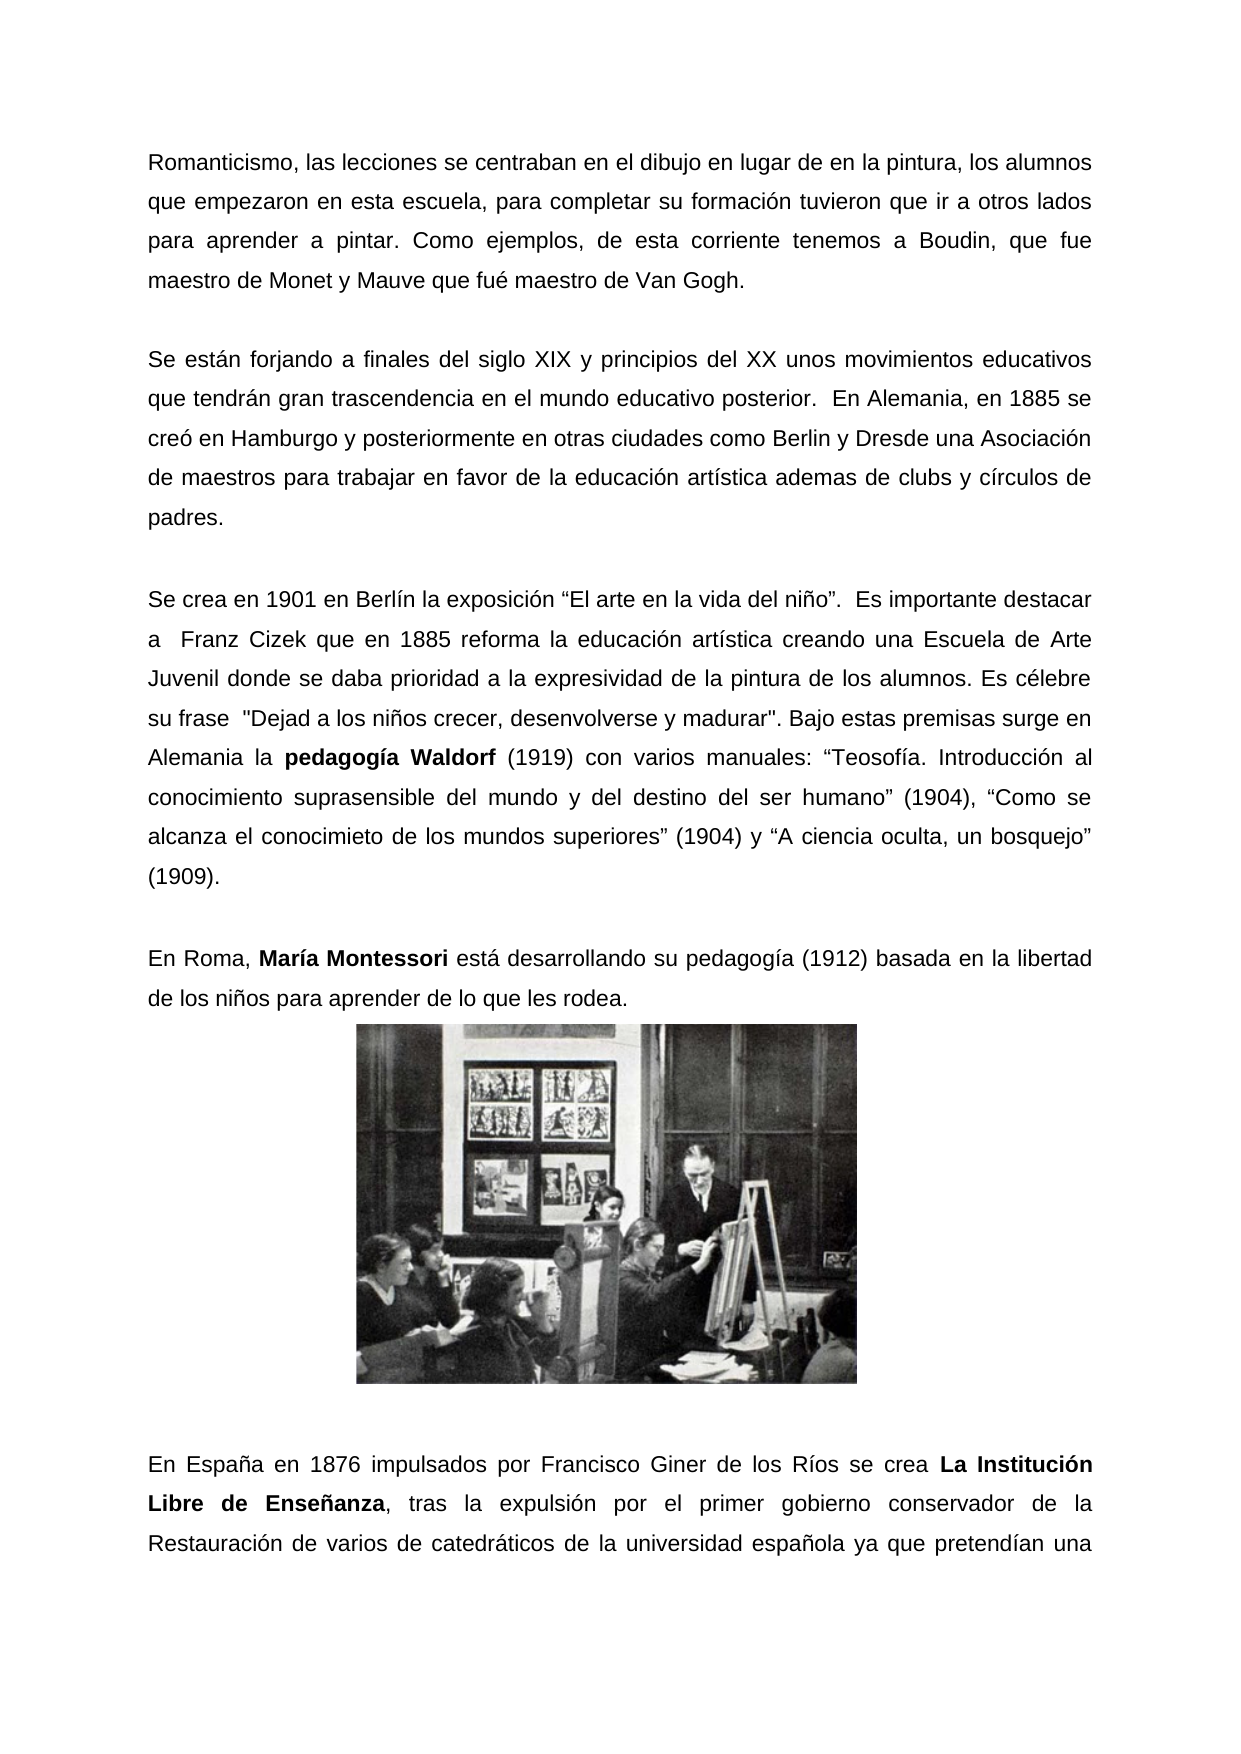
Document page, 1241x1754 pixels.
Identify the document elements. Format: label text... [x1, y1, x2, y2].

text Se crea en 1901 en Berlín la exposición “El arte en la vida del niño”. Es importante destacar a Franz Cizek que en 1885 reforma la educación artística creando una Escuela de Arte Juvenil donde se daba prioridad a la expresividad de la pintura de los alumnos. Es célebre su frase "Dejad a los niños crecer, desenvolverse y madurar". Bajo estas premisas surge en Alemania la pedagogía Waldorf (1919) con varios manuales: “Teosofía. Introducción al conocimiento suprasensible del mundo y del destino del ser humano” (1904), “Como se alcanza el conocimieto de los mundos superiores” (1904) y “A ciencia oculta, un bosquejo” (1909). [148, 586, 1093, 889]
text En España en 1876 impulsados por Francisco Giner de los Ríos se crea La Institución Libre de Enseñanza, tras la expulsión por el primer gobierno conservador de la Restauración de varios de catedráticos de la universidad española ya que pretendían una [148, 1451, 1093, 1556]
text En Roma, María Montessori está desarrollando su pedagogía (1912) basada en la libertad de los niños para aprender de lo que les rodea. [148, 945, 1093, 1011]
text Se están forjando a finales del siglo XIX y principios del XX unos movimientos educativos que tendrán gran trascendencia en el mundo educativo posterior. En Alemania, en 1885 se creó en Hamburgo y posteriormente en otras ciudades como Berlin y Dresde una Asociación de maestros para trabajar en favor de la educación artística ademas de clubs y círculos de padres. [148, 346, 1093, 530]
text Romanticismo, las lecciones se centraban en el dibujo en lugar de en la pintura, los alumnos que empezaron en esta escuela, para completar su formación tuvieron que ir a otros lados para aprender a pintar. Como ejemplos, de esta corriente tenemos a Boudin, que fue maestro de Monet y Mauve que fué maestro de Van Gogh. [148, 148, 1093, 293]
picture [356, 1024, 857, 1384]
